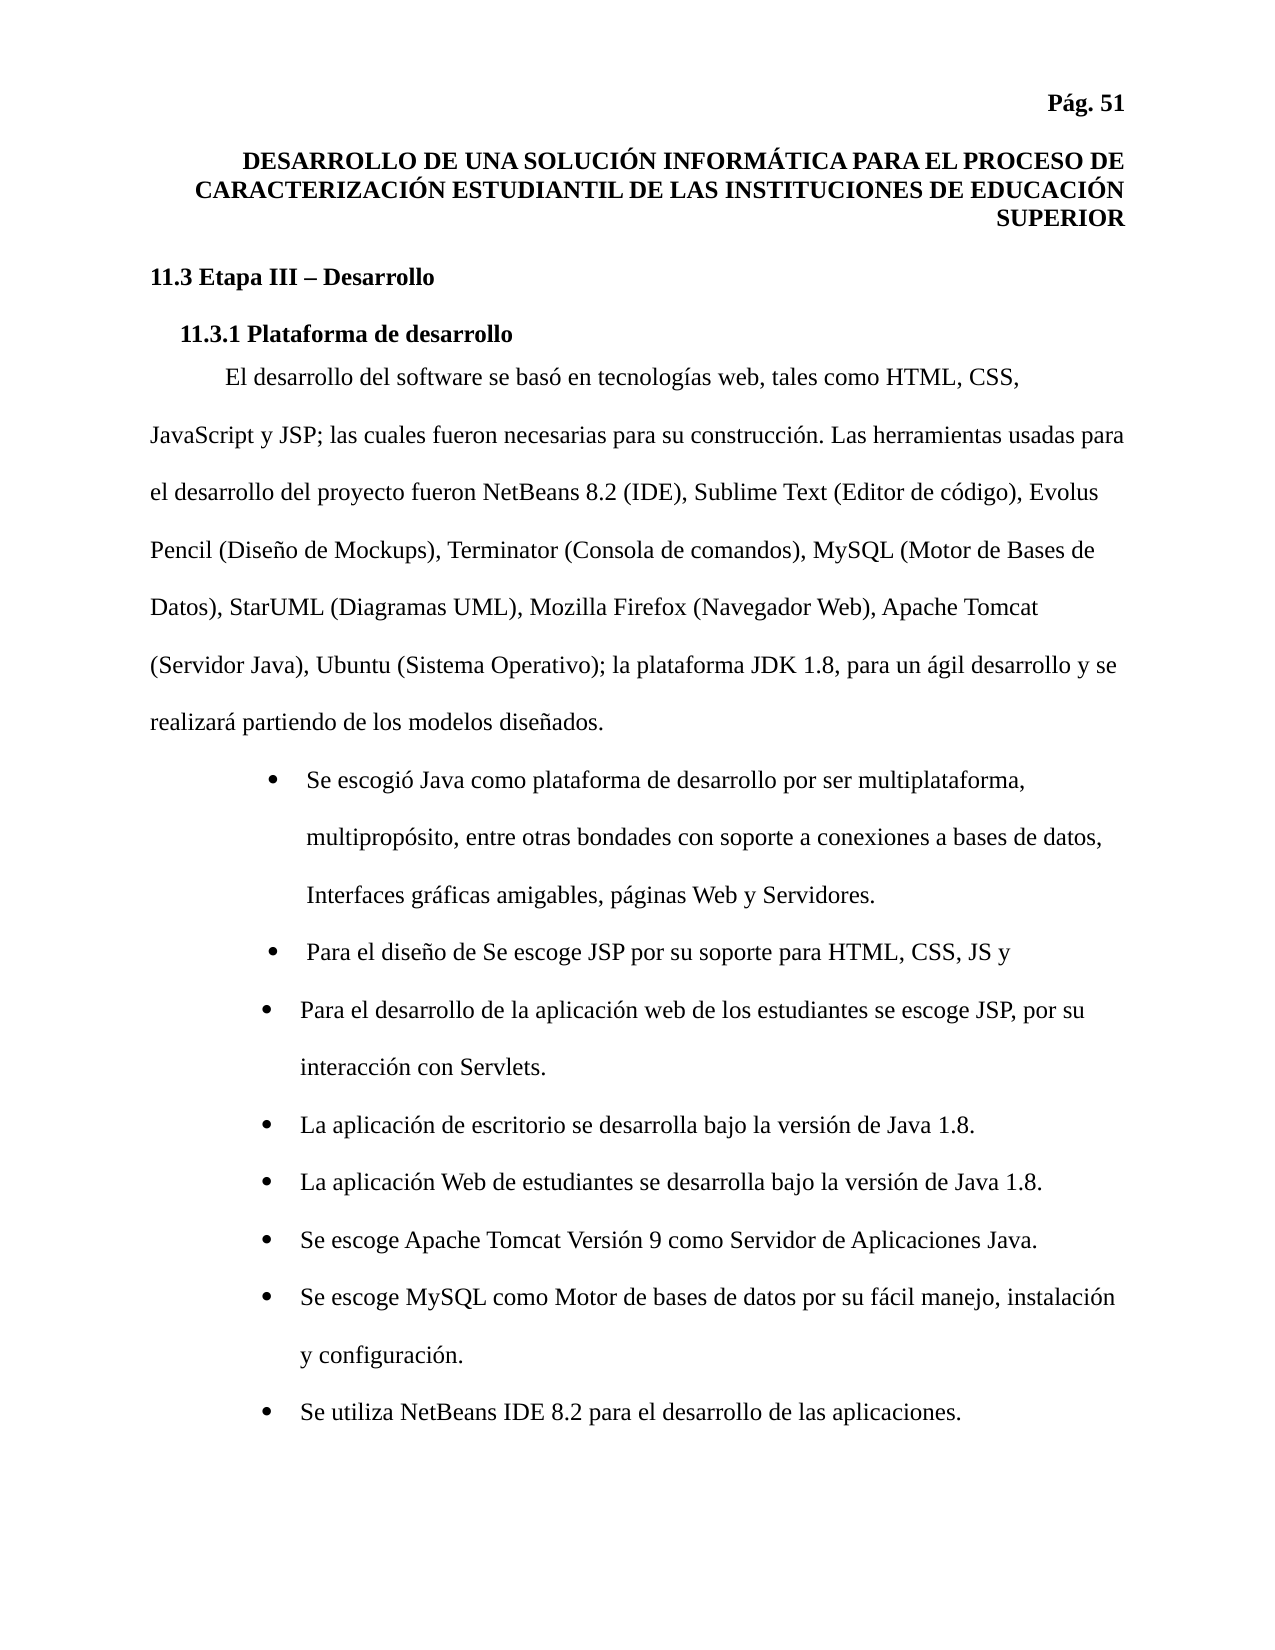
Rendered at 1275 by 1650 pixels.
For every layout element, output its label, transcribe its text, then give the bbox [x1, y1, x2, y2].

list 11.3.1 Plataforma de desarrollo [150, 319, 1125, 348]
list Para el desarrollo de la aplicación web de los estudiantes se escoge JSP, por su interacción con Servlets. [262, 995, 1125, 1081]
list 11.3 Etapa III – Desarrollo [150, 262, 1125, 291]
list Para el diseño de Se escoge JSP por su soporte para HTML, CSS, JS y [269, 937, 1125, 966]
list La aplicación Web de estudiantes se desarrolla bajo la versión de Java 1.8. [262, 1167, 1125, 1196]
list Se escoge Apache Tomcat Versión 9 como Servidor de Aplicaciones Java. [262, 1225, 1125, 1254]
list Se escogió Java como plataforma de desarrollo por ser multiplataforma, multipropósito, entre otras bondades con soporte a conexiones a bases de datos, Interfaces gráficas amigables, páginas Web y Servidores. [269, 765, 1125, 909]
list Se escoge MySQL como Motor de bases de datos por su fácil manejo, instalación y configuración. [262, 1282, 1125, 1369]
list La aplicación de escritorio se desarrolla bajo la versión de Java 1.8. [262, 1110, 1125, 1139]
list Se utiliza NetBeans IDE 8.2 para el desarrollo de las aplicaciones. [262, 1397, 1125, 1426]
text El desarrollo del software se basó en tecnologías web, tales como HTML, CSS, JavaScript y JSP; las cuales fueron necesarias para su construcción. Las herramientas usadas para el desarrollo del proyecto fueron NetBeans 8.2 (IDE), Sublime Text (Editor de código), Evolus Pencil (Diseño de Mockups), Terminator (Consola de comandos), MySQL (Motor de Bases de Datos), StarUML (Diagramas UML), Mozilla Firefox (Navegador Web), Apache Tomcat (Servidor Java), Ubuntu (Sistema Operativo); la plataforma JDK 1.8, para un ágil desarrollo y se realizará partiendo de los modelos diseñados. [150, 362, 1125, 736]
